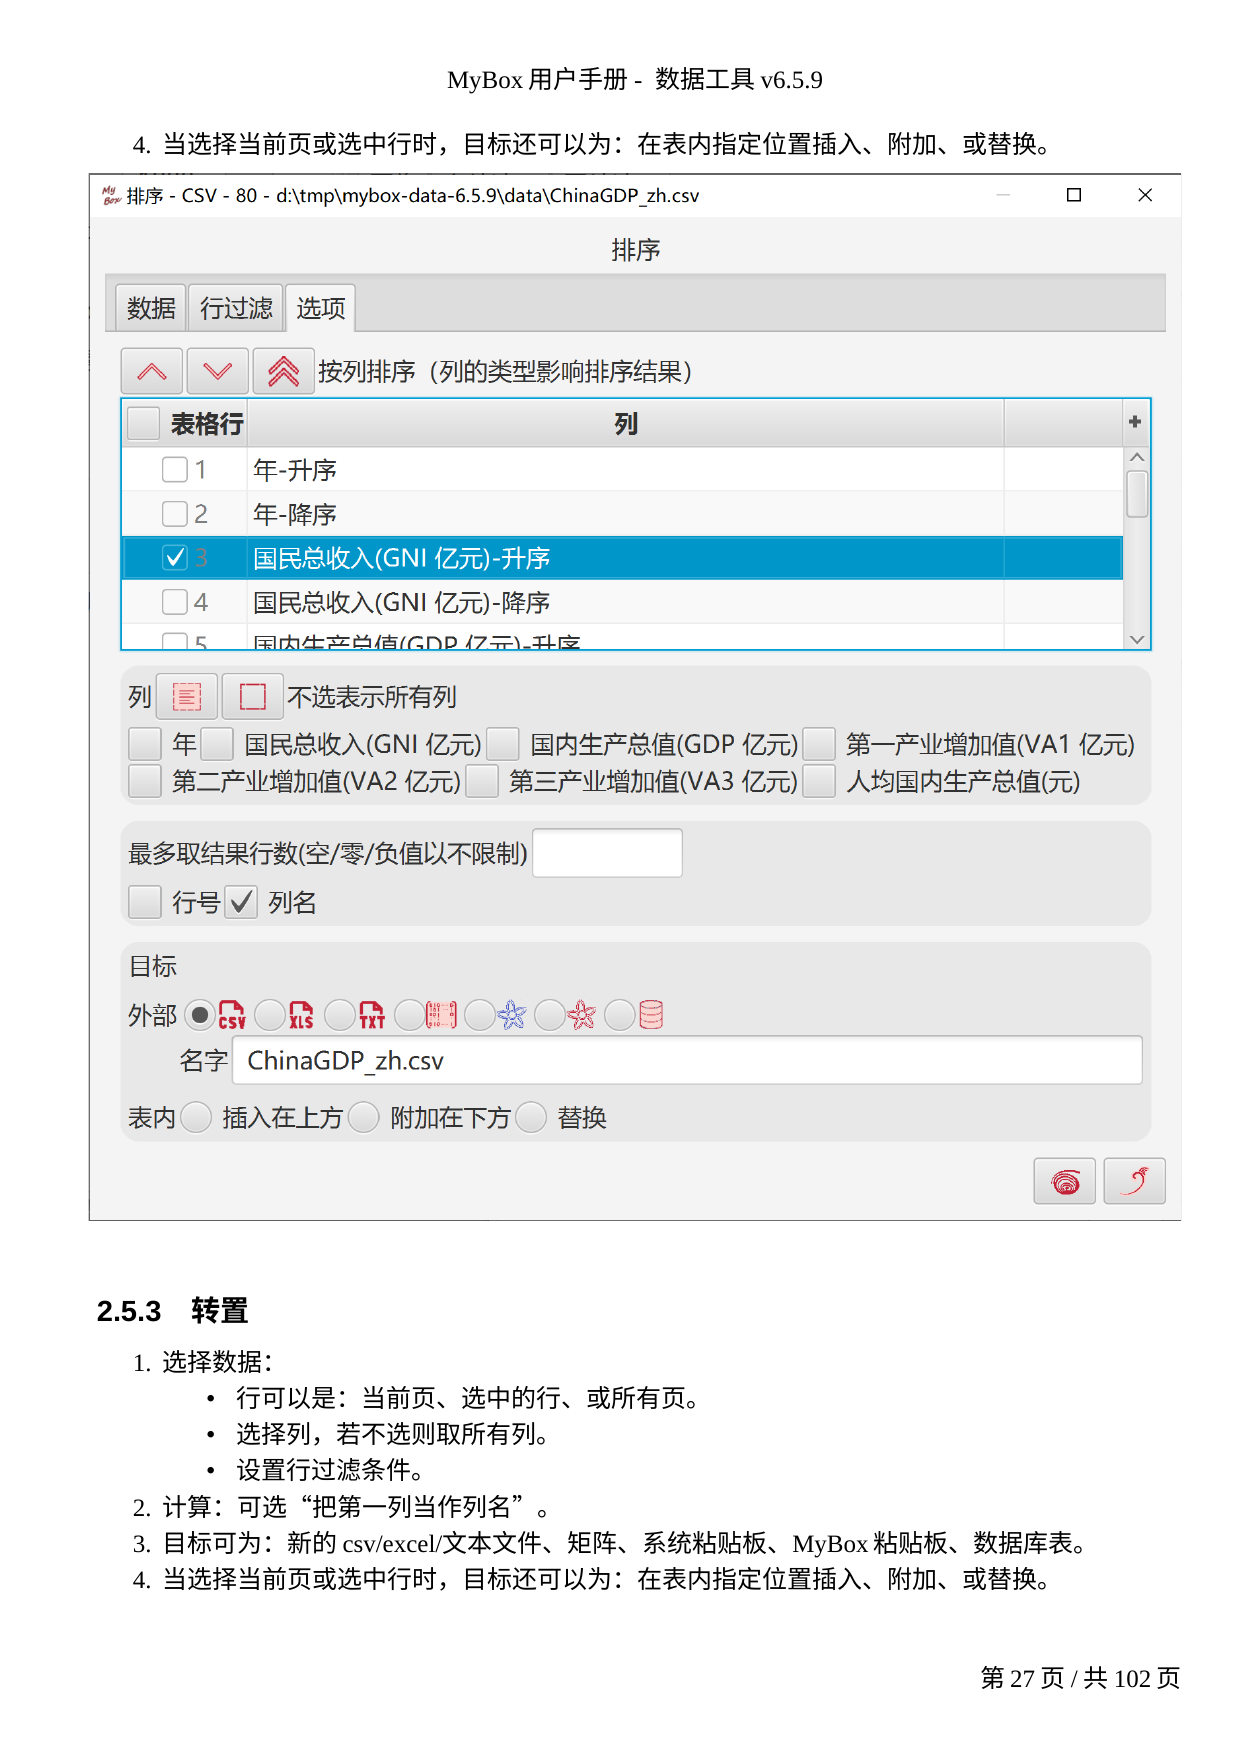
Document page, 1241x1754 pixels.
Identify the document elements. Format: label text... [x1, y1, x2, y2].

subtitle 转置 [88, 1287, 1181, 1329]
list 设置行过滤条件。 [206, 1451, 1181, 1487]
list 目标可为：新的csv/excel/文本文件、矩阵、系统粘贴板、MyBox粘贴板、数据库表。 [133, 1523, 1181, 1559]
list 当选择当前页或选中行时，目标还可以为：在表内指定位置插入、附加、或替换。 [133, 125, 1181, 161]
list 行可以是：当前页、选中的行、或所有页。 [206, 1378, 1181, 1414]
picture [88, 173, 1182, 1221]
list 选择列，若不选则取所有列。 [206, 1414, 1181, 1451]
list 计算：可选“把第一列当作列名”。 [133, 1487, 1181, 1523]
list 选择数据： [133, 1342, 1181, 1378]
list 当选择当前页或选中行时，目标还可以为：在表内指定位置插入、附加、或替换。 [133, 1559, 1181, 1596]
